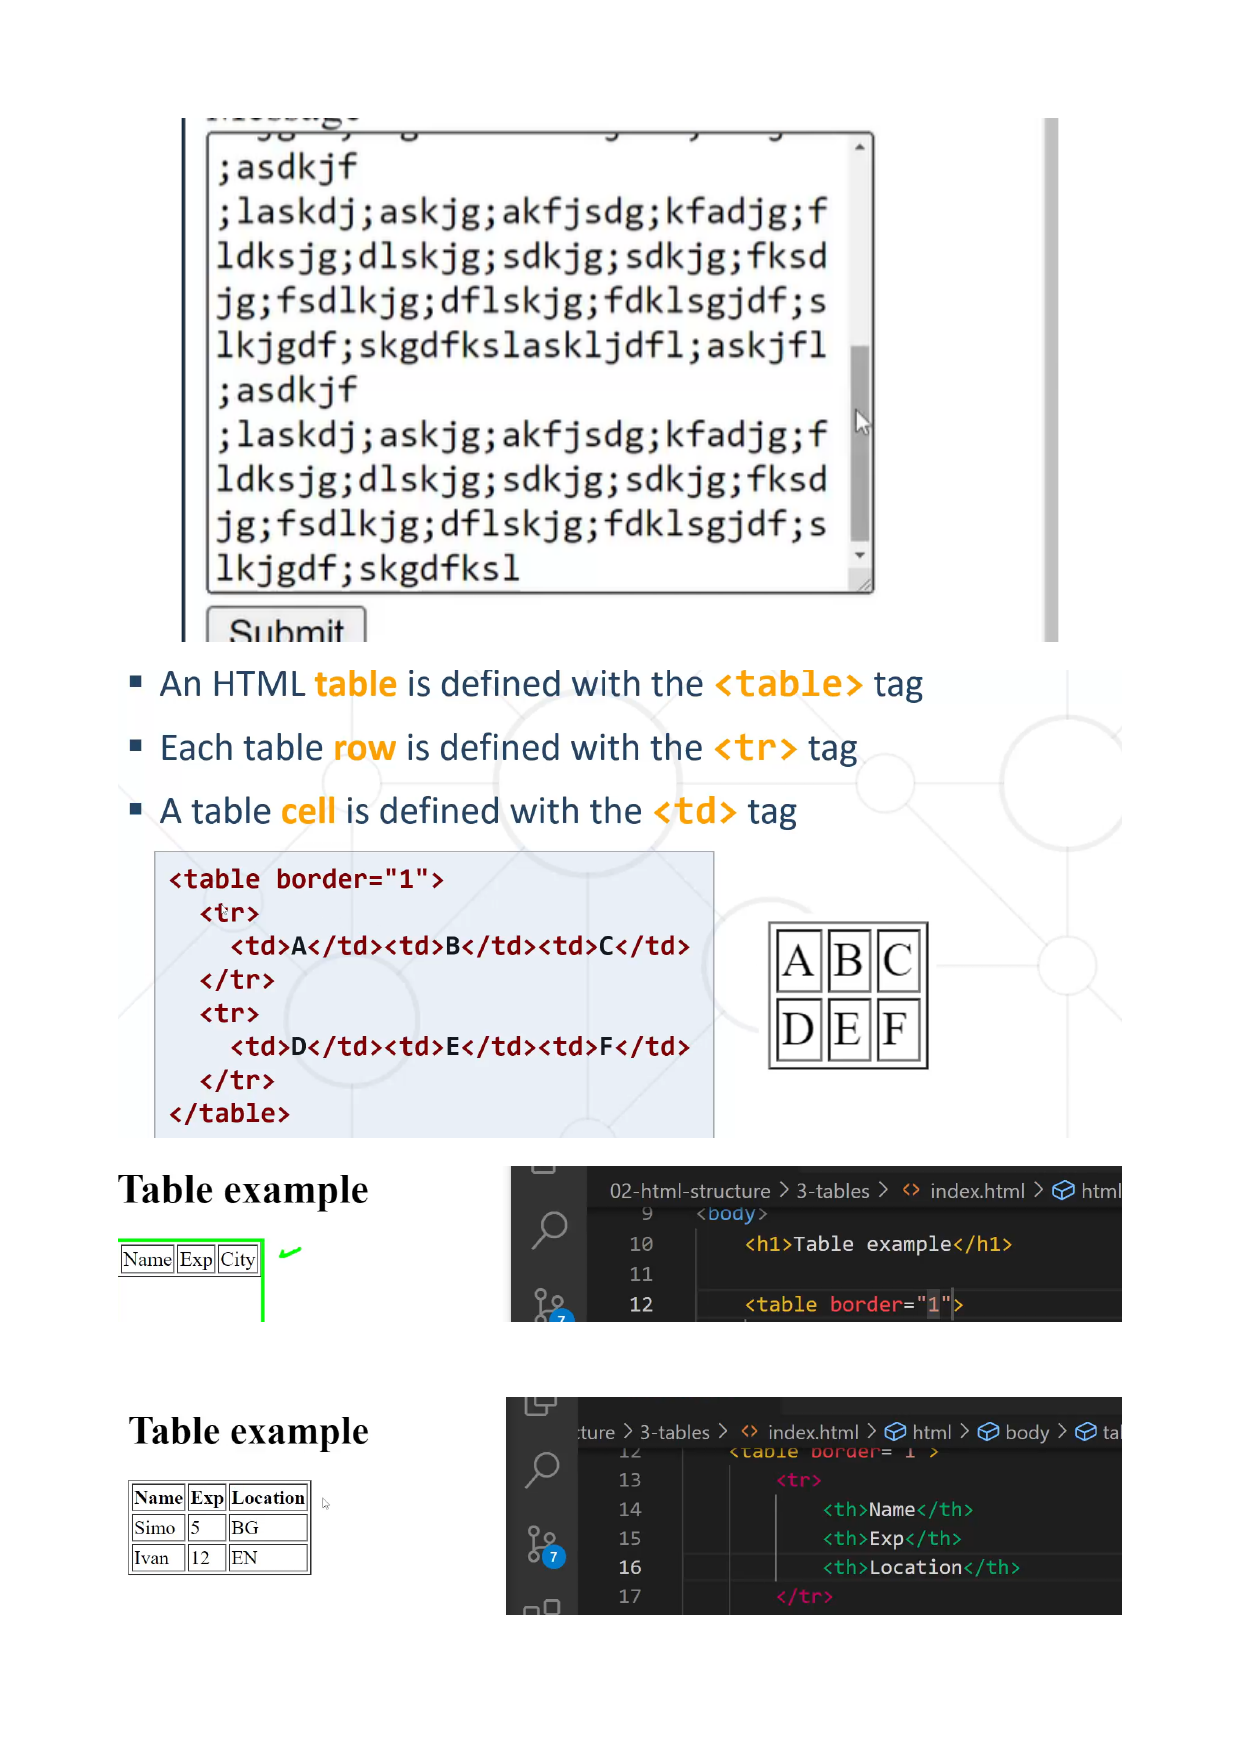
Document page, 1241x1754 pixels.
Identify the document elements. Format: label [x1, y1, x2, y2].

picture [181, 118, 1059, 642]
picture [118, 1397, 1122, 1615]
picture [118, 1166, 1122, 1322]
picture [118, 670, 1122, 1138]
